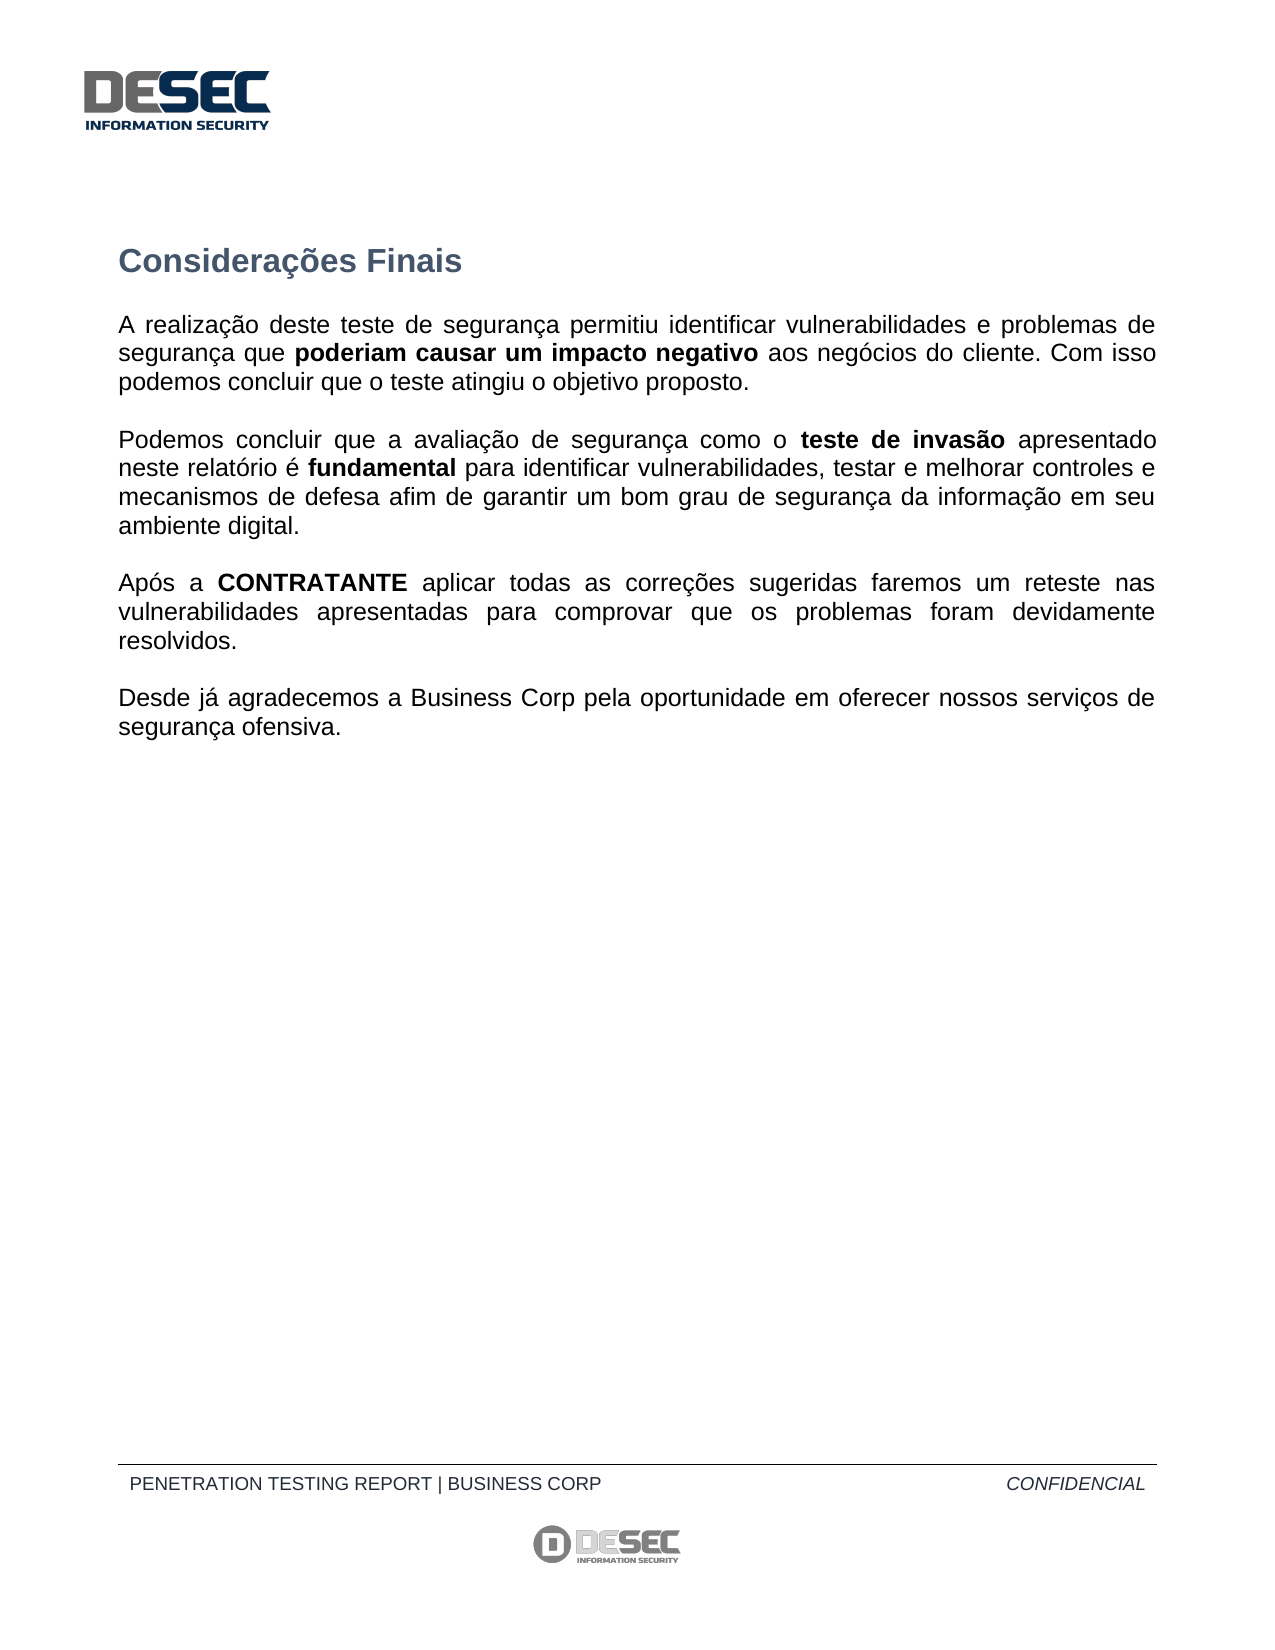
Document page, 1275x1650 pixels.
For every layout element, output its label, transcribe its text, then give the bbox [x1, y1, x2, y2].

text Desde já agradecemos a Business Corp pela oportunidade em oferecer nossos serviços de segurança ofensiva. [118, 683, 1157, 741]
text Podemos concluir que a avaliação de segurança como o teste de invasão apresentado neste relatório é fundamental para identificar vulnerabilidades, testar e melhorar controles e mecanismos de defesa afim de garantir um bom grau de segurança da informação em seu ambiente digital. [118, 396, 1157, 540]
text A realização deste teste de segurança permitiu identificar vulnerabilidades e problemas de segurança que poderiam causar um impacto negativo aos negócios do cliente. Com isso podemos concluir que o teste atingiu o objetivo proposto. [118, 310, 1157, 396]
picture [531, 1520, 684, 1568]
text Após a CONTRATANTE aplicar todas as correções sugeridas faremos um reteste nas vulnerabilidades apresentadas para comprovar que os problemas foram devidamente resolvidos. [118, 568, 1157, 655]
picture [84, 71, 271, 130]
subtitle Considerações Finais [118, 241, 1157, 279]
